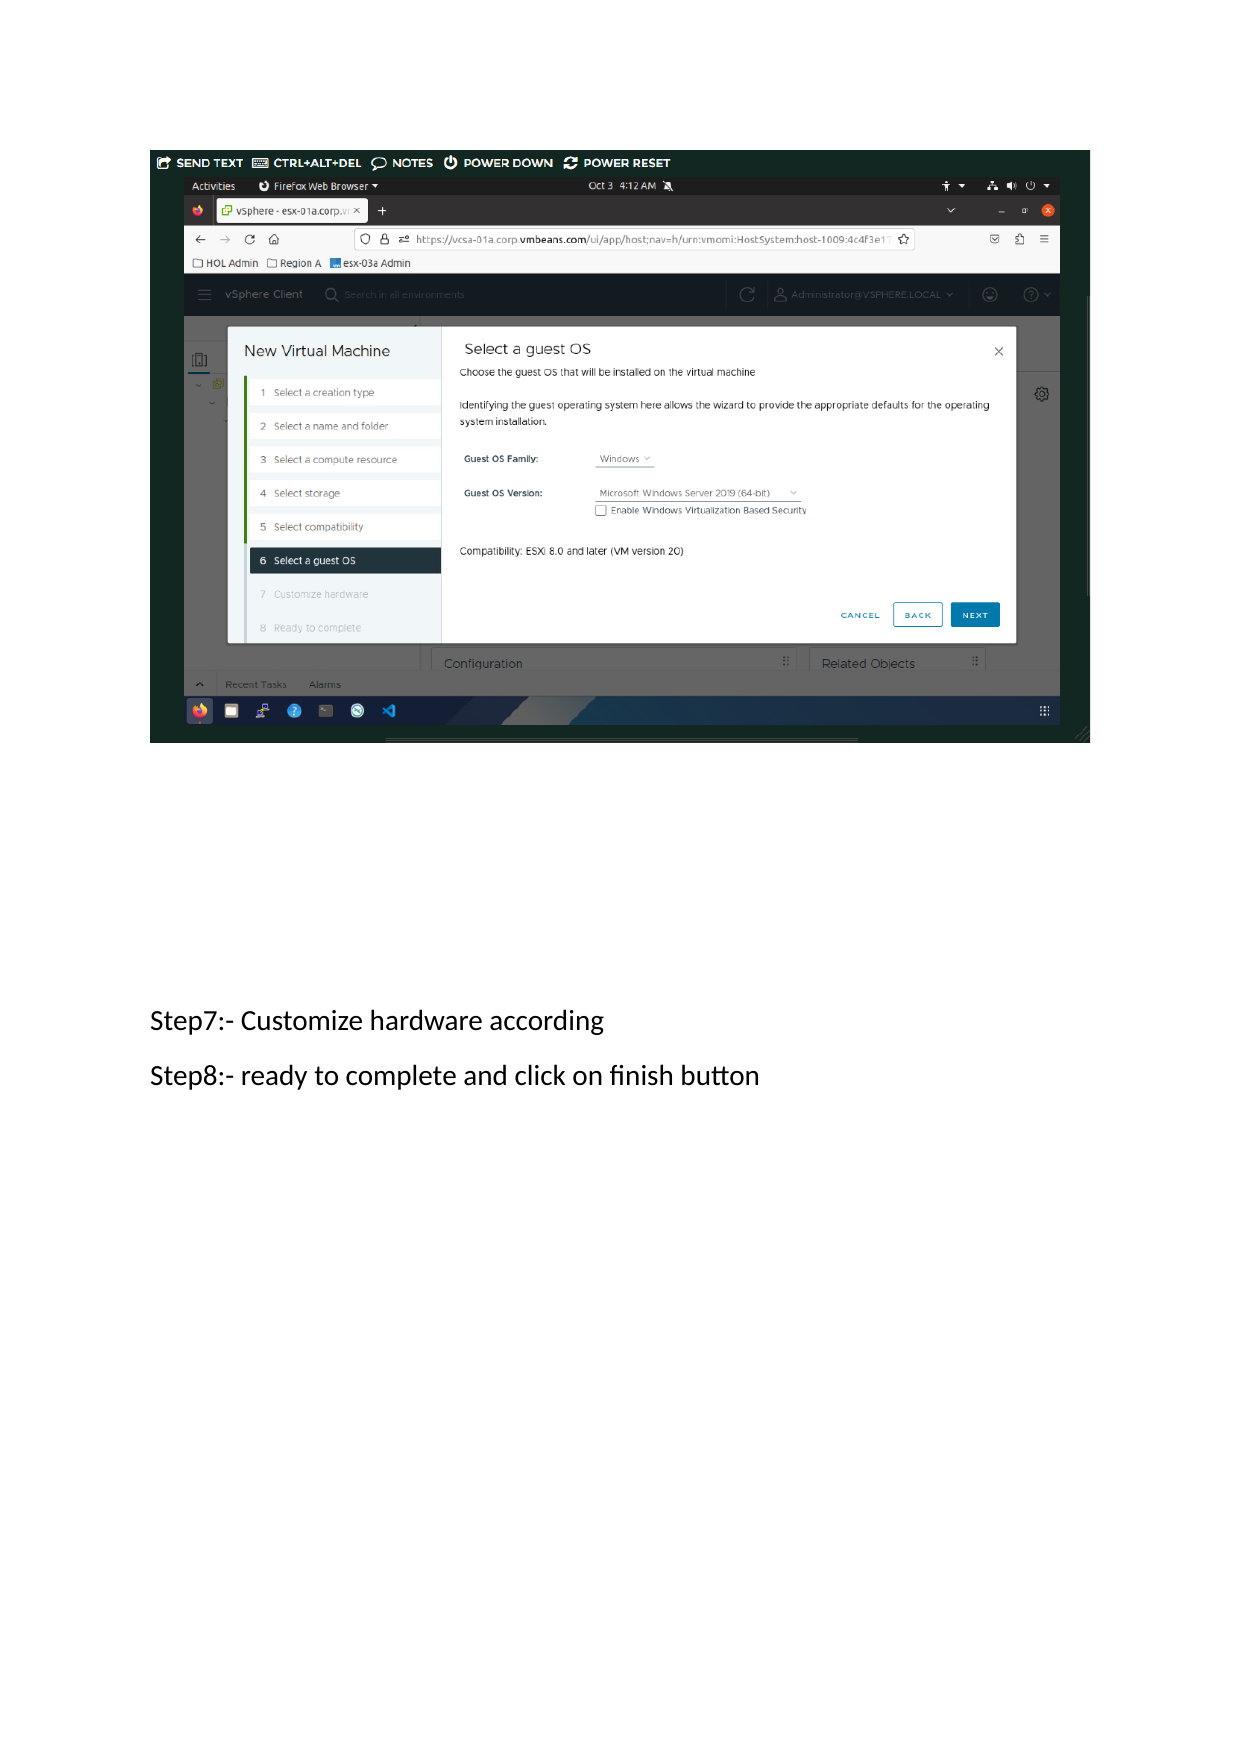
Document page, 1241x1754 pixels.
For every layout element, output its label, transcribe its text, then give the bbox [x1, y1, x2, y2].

text Step8:- ready to complete and click on finish button [150, 1057, 1090, 1092]
text Step7:- Customize hardware according [150, 1002, 1090, 1037]
picture [150, 150, 1091, 743]
